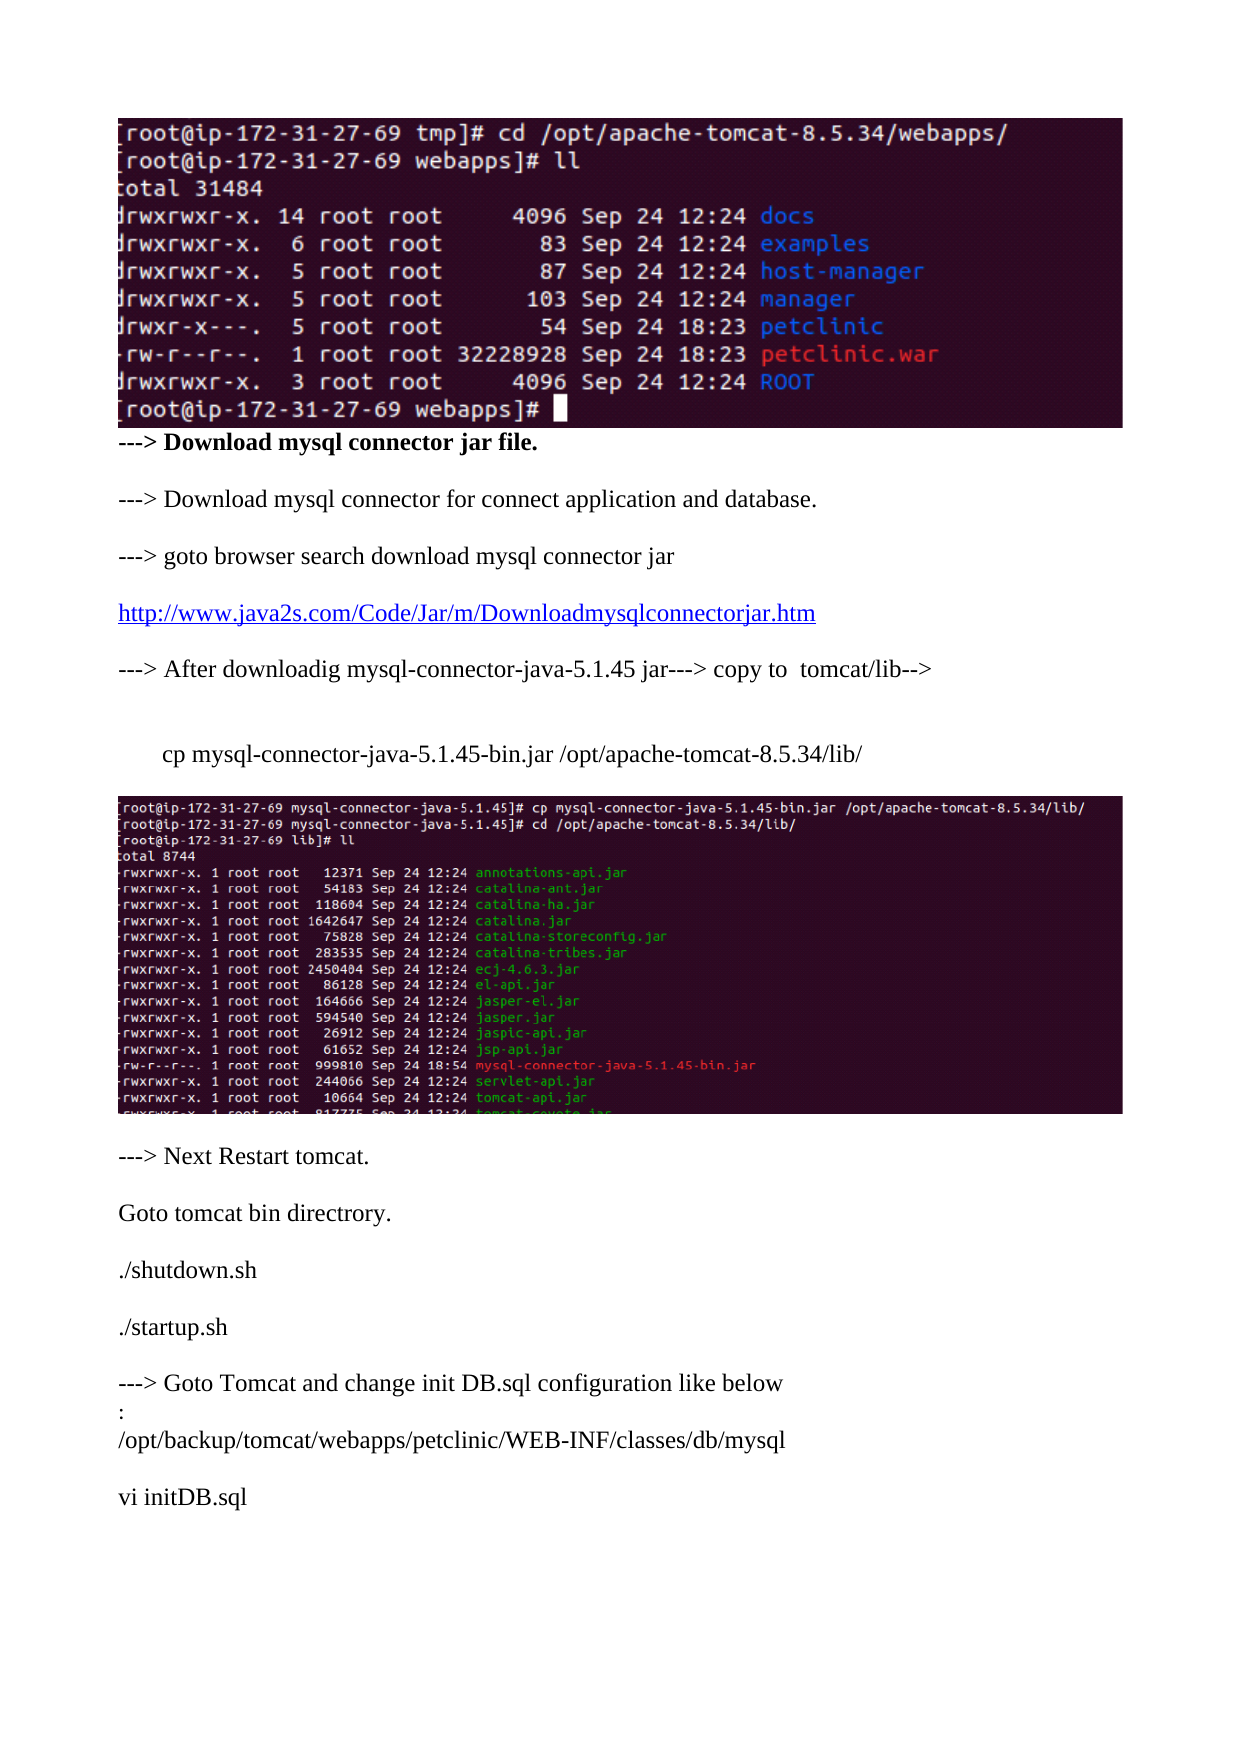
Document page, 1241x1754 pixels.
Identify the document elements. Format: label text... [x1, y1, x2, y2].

text vi initDB.sql [118, 1482, 1122, 1511]
text : [118, 1397, 1122, 1425]
text ./startup.sh [118, 1312, 1122, 1340]
text Goto tomcat bin directrory. [118, 1198, 1122, 1227]
text /opt/backup/tomcat/webapps/petclinic/WEB-INF/classes/db/mysql [118, 1425, 1122, 1454]
text cp mysql-connector-java-5.1.45-bin.jar /opt/apache-tomcat-8.5.34/lib/ [118, 739, 1122, 768]
text ---> Download mysql connector for connect application and database. [118, 484, 1122, 513]
text ---> goto browser search download mysql connector jar [118, 541, 1122, 570]
text http://www.java2s.com/Code/Jar/m/Downloadmysqlconnectorjar.htm [118, 598, 1122, 627]
text ./shutdown.sh [118, 1255, 1122, 1284]
text ---> Next Restart tomcat. [118, 1141, 1122, 1170]
text ---> Download mysql connector jar file. [118, 428, 1122, 456]
text ---> After downloadig mysql-connector-java-5.1.45 jar---> copy to tomcat/lib--> [118, 654, 1122, 683]
text ---> Goto Tomcat and change init DB.sql configuration like below [118, 1368, 1122, 1397]
